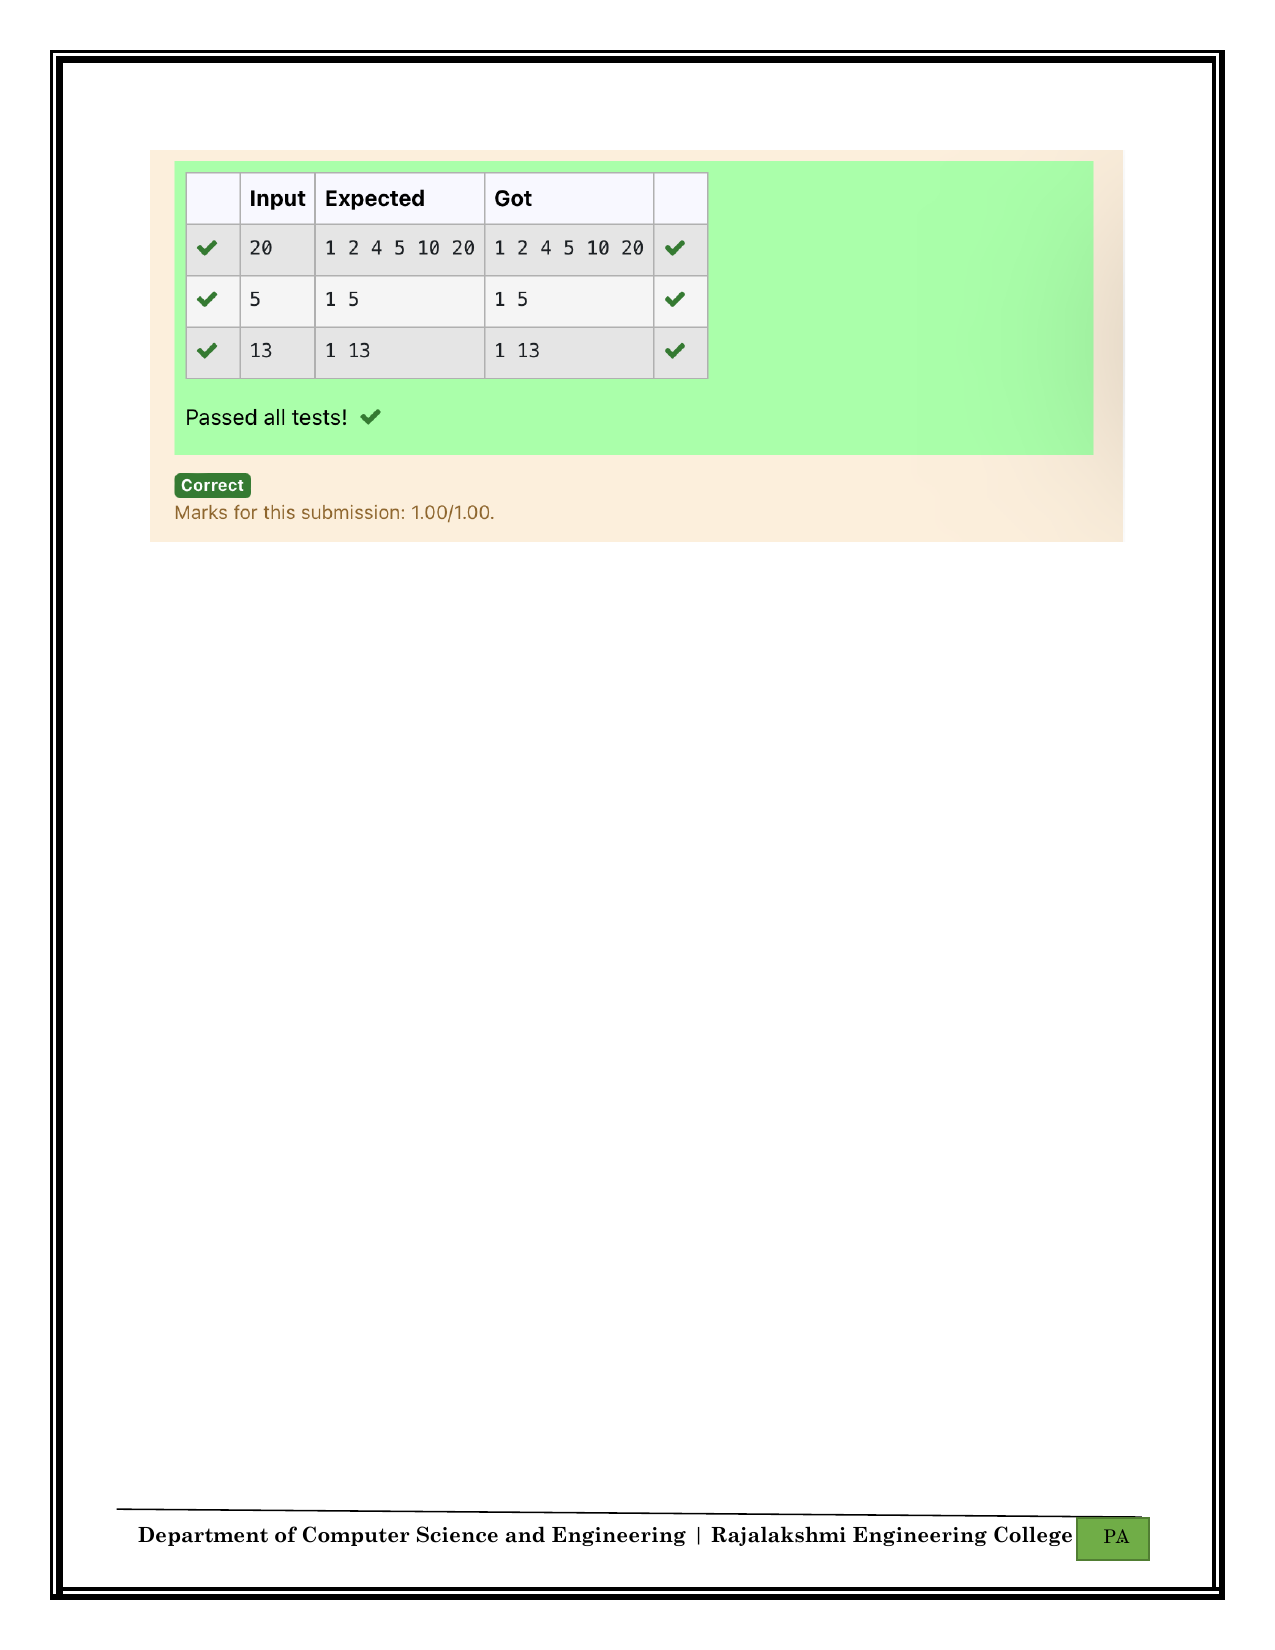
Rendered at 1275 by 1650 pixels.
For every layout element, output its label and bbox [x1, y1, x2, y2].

picture [150, 150, 1125, 542]
